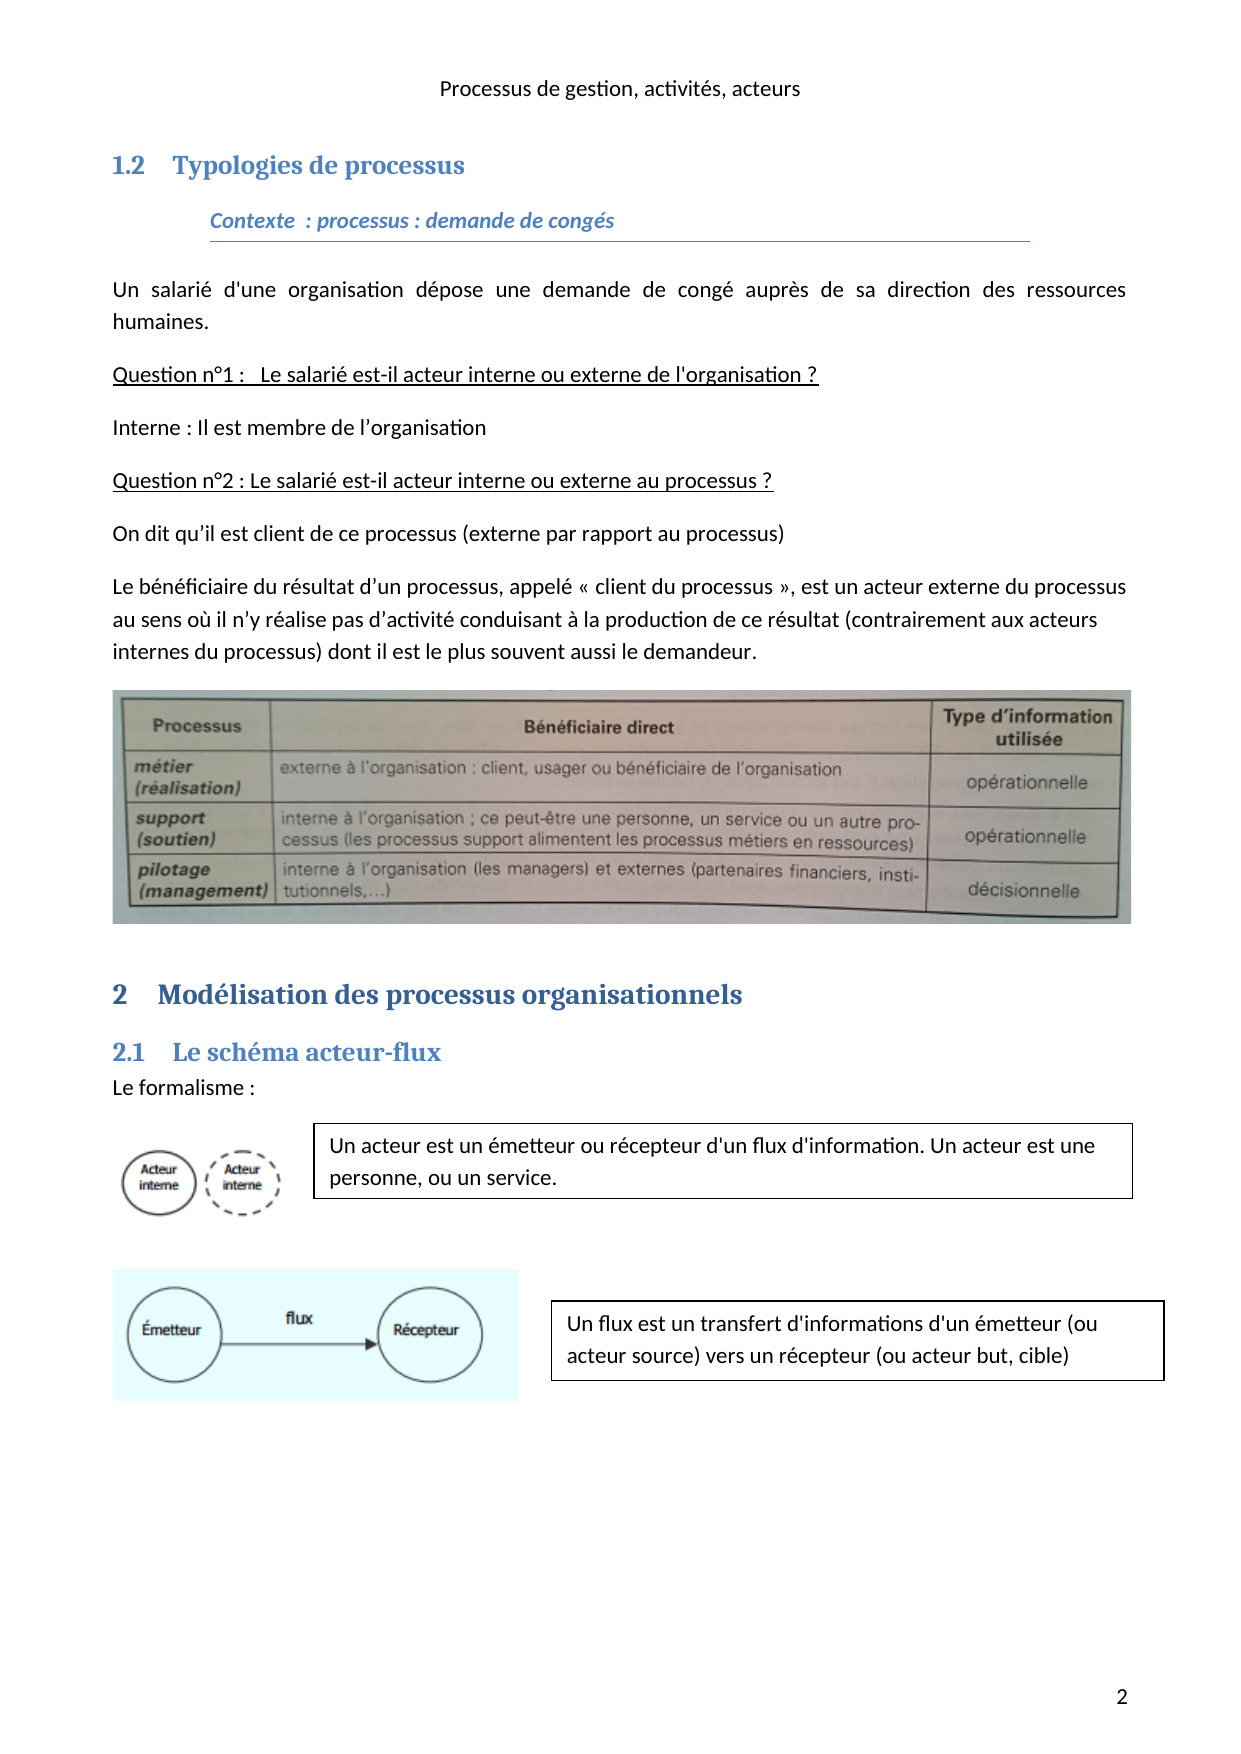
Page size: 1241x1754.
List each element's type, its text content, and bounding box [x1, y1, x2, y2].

subtitle Typologies de processus [112, 150, 1128, 181]
text Un acteur est un émetteur ou récepteur d'un flux d'information. Un acteur est une personne, ou un service. [329, 1131, 1118, 1191]
text Interne : Il est membre de l’organisation [112, 413, 1128, 441]
text Le bénéficiaire du résultat d’un processus, appelé « client du processus », est un acteur externe du processus au sens où il n’y réalise pas d’activité conduisant à la production de ce résultat (contrairement aux acteurs internes du processus) dont il est le plus souvent aussi le demandeur. [112, 572, 1128, 665]
text Question n°1 : Le salarié est-il acteur interne ou externe de l'organisation ? [112, 360, 1128, 388]
text On dit qu’il est client de ce processus (externe par rapport au processus) [112, 519, 1128, 547]
text Question n°2 : Le salarié est-il acteur interne ou externe au processus ? [112, 466, 1128, 494]
text Un flux est un transfert d'informations d'un émetteur (ou acteur source) vers un récepteur (ou acteur but, cible) [567, 1309, 1149, 1369]
picture [112, 1126, 294, 1236]
subtitle Le schéma acteur-flux [112, 1037, 1128, 1068]
subtitle Modélisation des processus organisationnels [112, 978, 1128, 1011]
text Contexte : processus : demande de congés [210, 207, 1030, 241]
text Un salarié d'une organisation dépose une demande de congé auprès de sa direction des ressources humaines. [112, 275, 1128, 335]
text Le formalisme : [112, 1073, 1128, 1101]
picture [112, 1260, 519, 1406]
picture [112, 690, 1132, 924]
